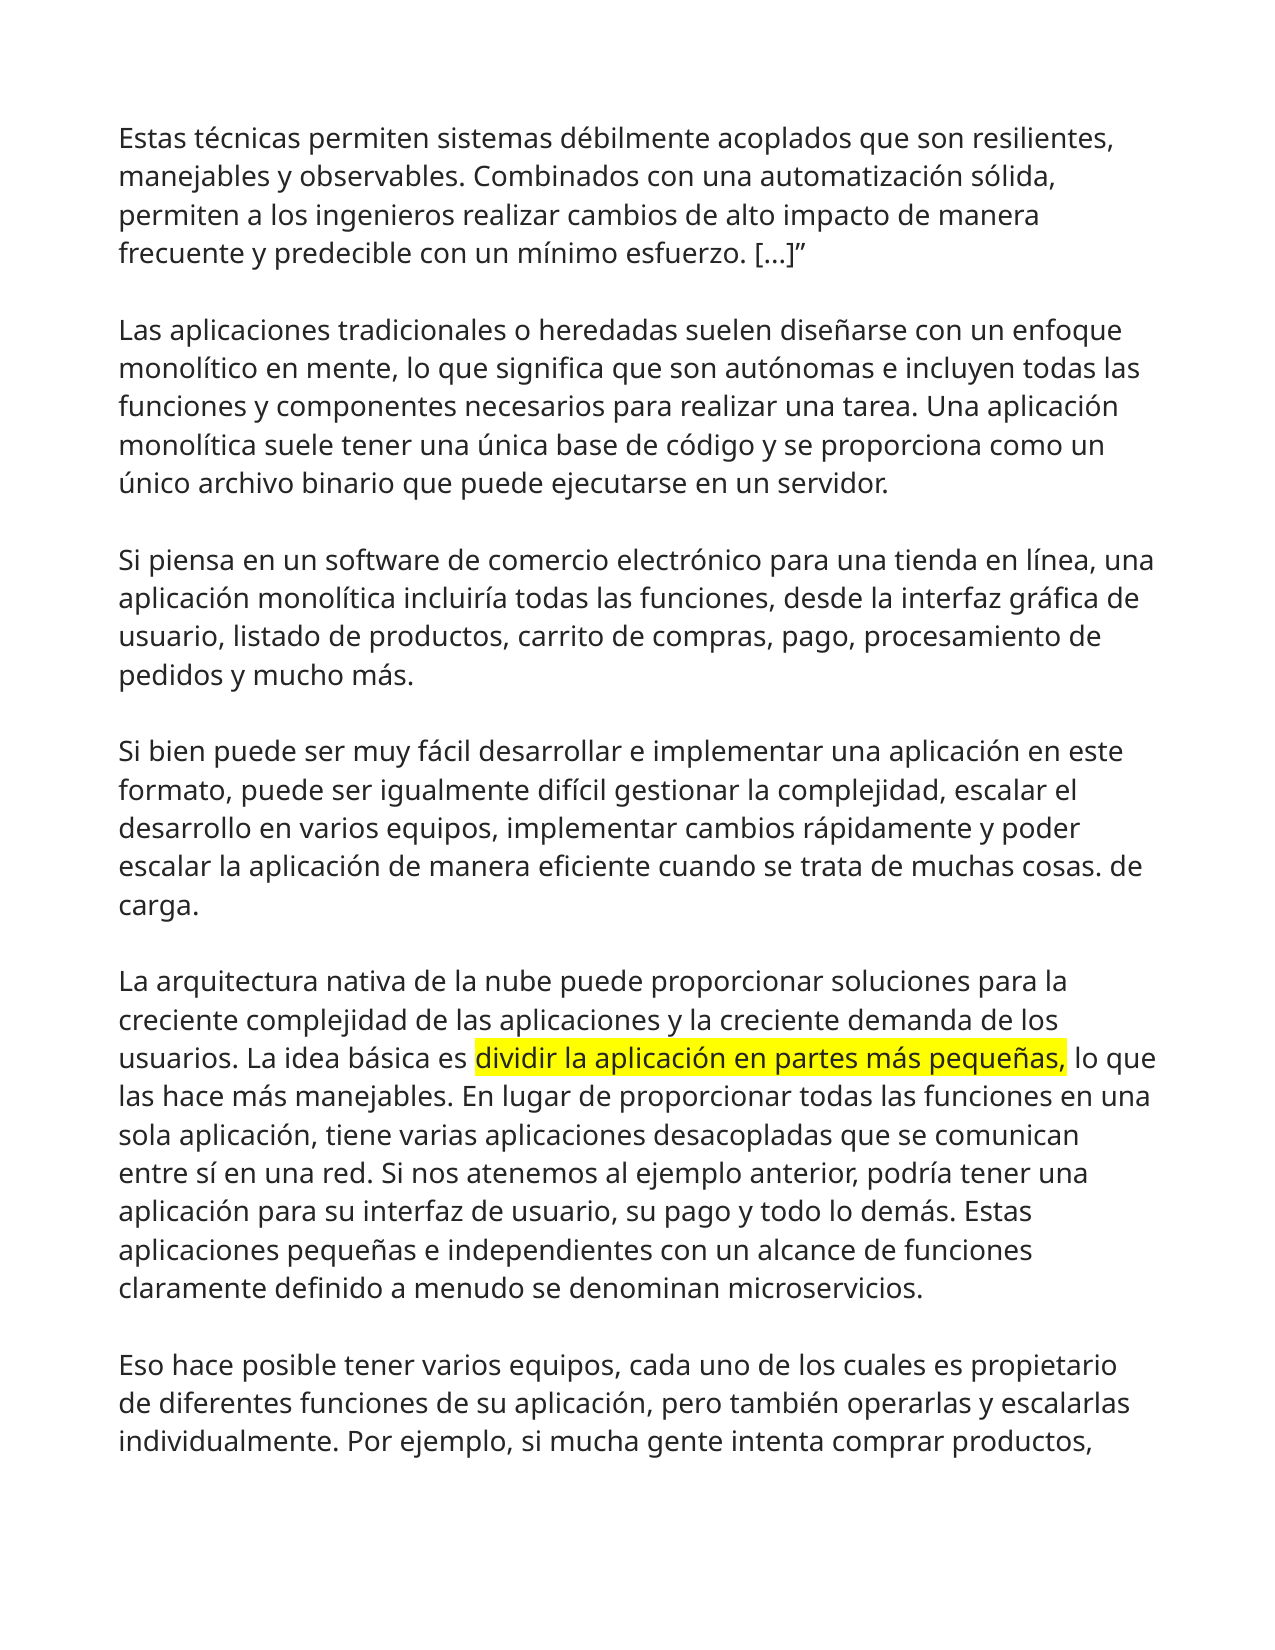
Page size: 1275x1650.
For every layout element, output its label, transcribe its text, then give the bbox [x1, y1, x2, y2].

text Si piensa en un software de comercio electrónico para una tienda en línea, una aplicación monolítica incluiría todas las funciones, desde la interfaz gráfica de usuario, listado de productos, carrito de compras, pago, procesamiento de pedidos y mucho más. [118, 540, 1157, 693]
text Eso hace posible tener varios equipos, cada uno de los cuales es propietario de diferentes funciones de su aplicación, pero también operarlas y escalarlas individualmente. Por ejemplo, si mucha gente intenta comprar productos, [118, 1345, 1157, 1460]
text Estas técnicas permiten sistemas débilmente acoplados que son resilientes, manejables y observables. Combinados con una automatización sólida, permiten a los ingenieros realizar cambios de alto impacto de manera frecuente y predecible con un mínimo esfuerzo. [...]” [118, 118, 1157, 271]
text La arquitectura nativa de la nube puede proporcionar soluciones para la creciente complejidad de las aplicaciones y la creciente demanda de los usuarios. La idea básica es dividir la aplicación en partes más pequeñas, lo que las hace más manejables. En lugar de proporcionar todas las funciones en una sola aplicación, tiene varias aplicaciones desacopladas que se comunican entre sí en una red. Si nos atenemos al ejemplo anterior, podría tener una aplicación para su interfaz de usuario, su pago y todo lo demás. Estas aplicaciones pequeñas e independientes con un alcance de funciones claramente definido a menudo se denominan microservicios. [118, 961, 1157, 1306]
text Si bien puede ser muy fácil desarrollar e implementar una aplicación en este formato, puede ser igualmente difícil gestionar la complejidad, escalar el desarrollo en varios equipos, implementar cambios rápidamente y poder escalar la aplicación de manera eficiente cuando se trata de muchas cosas. de carga. [118, 731, 1157, 923]
text Las aplicaciones tradicionales o heredadas suelen diseñarse con un enfoque monolítico en mente, lo que significa que son autónomas e incluyen todas las funciones y componentes necesarios para realizar una tarea. Una aplicación monolítica suele tener una única base de código y se proporciona como un único archivo binario que puede ejecutarse en un servidor. [118, 310, 1157, 501]
